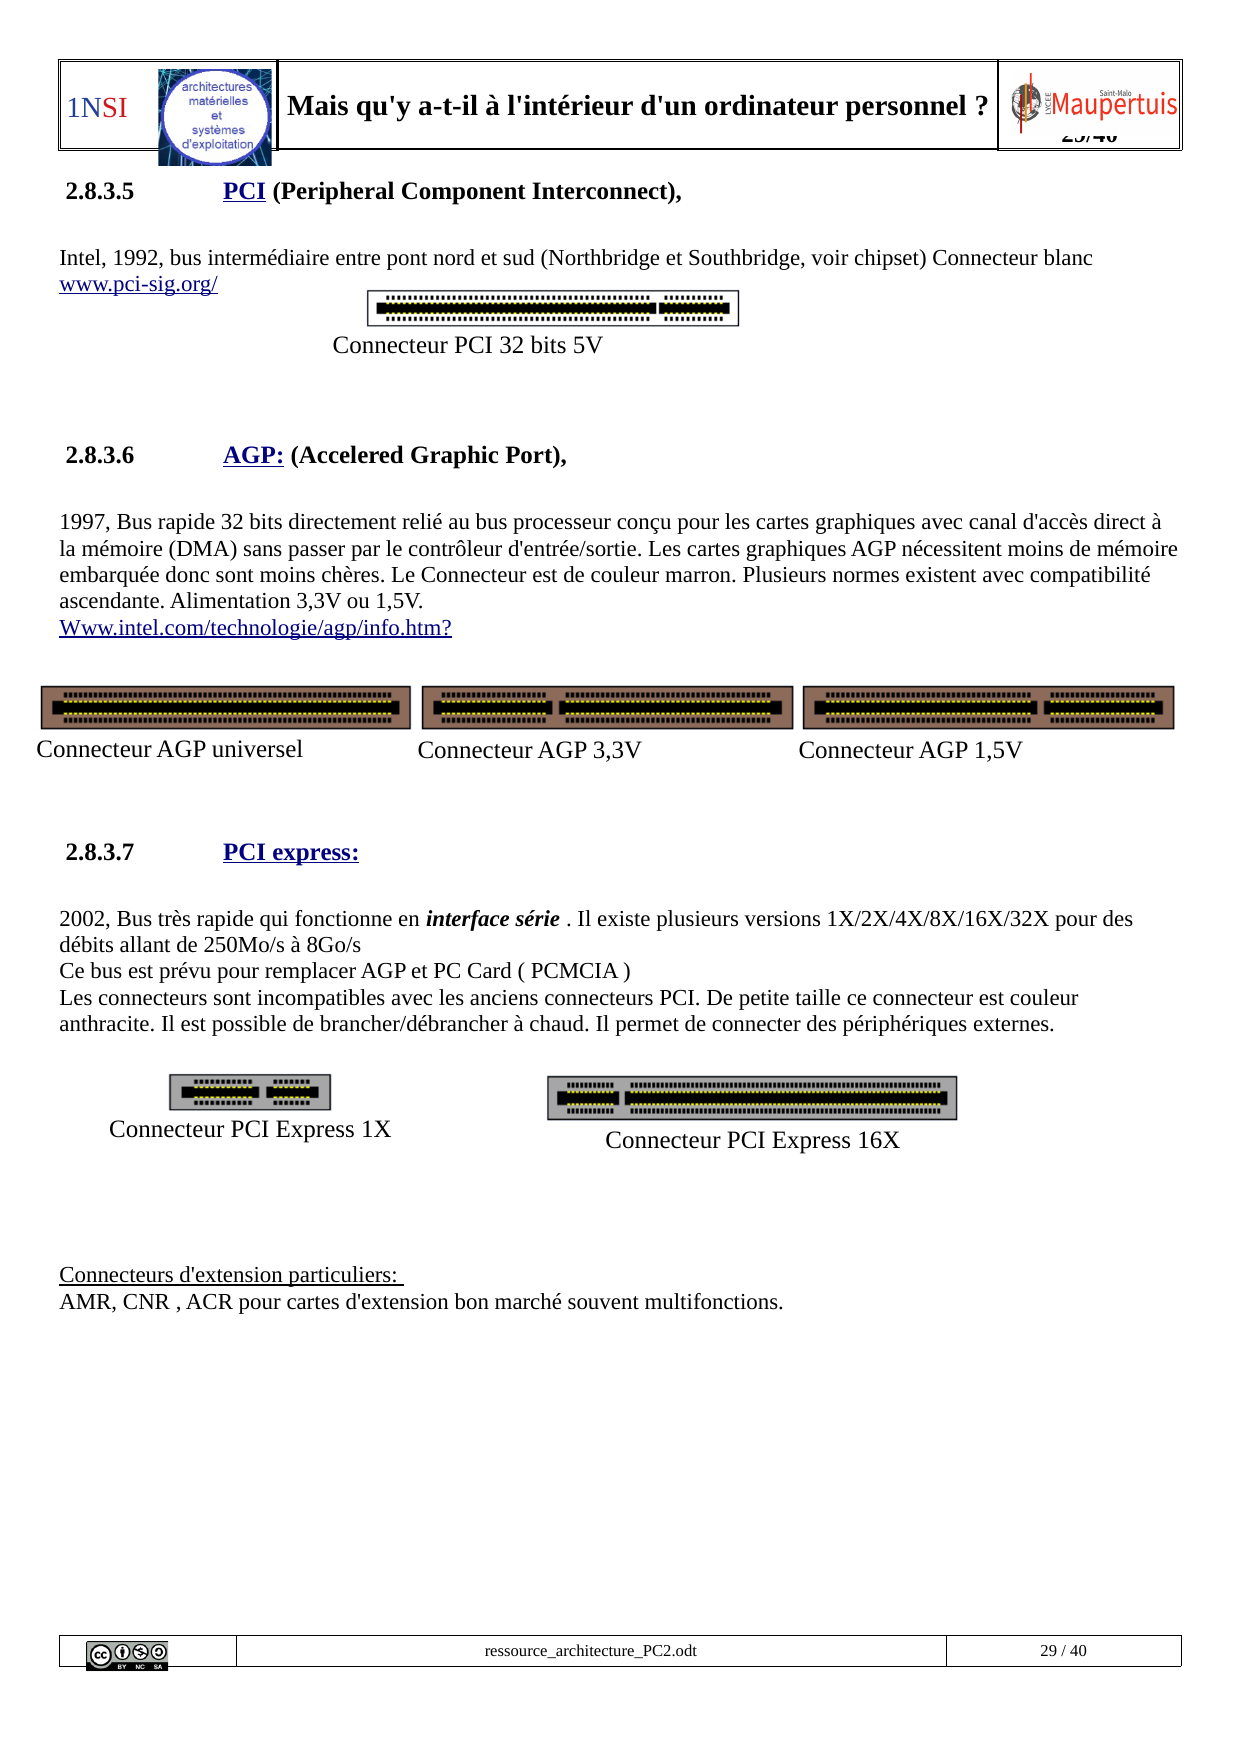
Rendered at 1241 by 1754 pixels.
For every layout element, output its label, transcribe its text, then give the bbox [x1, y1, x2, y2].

text Connecteur PCI Express 1X [60, 1071, 441, 1143]
subtitle AGP: (Accelered Graphic Port), [59, 441, 1181, 469]
picture [1011, 70, 1179, 136]
text Connecteur PCI Express 16X [460, 1072, 1046, 1154]
text Connecteurs d'extension particuliers: [59, 1262, 1181, 1288]
text Connecteur PCI 32 bits 5V [277, 316, 658, 359]
text www.pci-sig.org/ [59, 270, 1181, 296]
text Intel, 1992, bus intermédiaire entre pont nord et sud (Northbridge et Southbridge, voir chipset) Connecteur blanc [59, 244, 1181, 270]
subtitle PCI express: [59, 837, 1181, 866]
text Www.intel.com/technologie/agp/info.htm? [59, 614, 1181, 640]
picture [363, 286, 745, 331]
picture [543, 1071, 962, 1126]
text Connecteur AGP universel [36, 735, 417, 763]
subtitle PCI (Peripheral Component Interconnect), [59, 176, 1181, 205]
text Ce bus est prévu pour remplacer AGP et PC Card ( PCMCIA ) [59, 957, 1181, 984]
text AMR, CNR , ACR pour cartes d'extension bon marché souvent multifonctions. [59, 1288, 1181, 1314]
picture [86, 1641, 169, 1672]
picture [164, 1070, 337, 1115]
picture [36, 681, 1180, 735]
text Les connecteurs sont incompatibles avec les anciens connecteurs PCI. De petite taille ce connecteur est couleur anthracite. Il est possible de brancher/débrancher à chaud. Il permet de connecter des périphériques externes. [59, 984, 1181, 1036]
text 2002, Bus très rapide qui fonctionne en interface série . Il existe plusieurs versions 1X/2X/4X/8X/16X/32X pour des débits allant de 250Mo/s à 8Go/s [59, 904, 1181, 957]
text Connecteur AGP 1,5V [798, 735, 1179, 764]
text Connecteur AGP 3,3V [417, 735, 798, 764]
text 1997, Bus rapide 32 bits directement relié au bus processeur conçu pour les cartes graphiques avec canal d'accès direct à la mémoire (DMA) sans passer par le contrôleur d'entrée/sortie. Les cartes graphiques AGP nécessitent moins de mémoire embarquée donc sont moins chères. Le Connecteur est de couleur marron. Plusieurs normes existent avec compatibilité ascendante. Alimentation 3,3V ou 1,5V. [59, 508, 1181, 614]
picture [158, 69, 272, 166]
